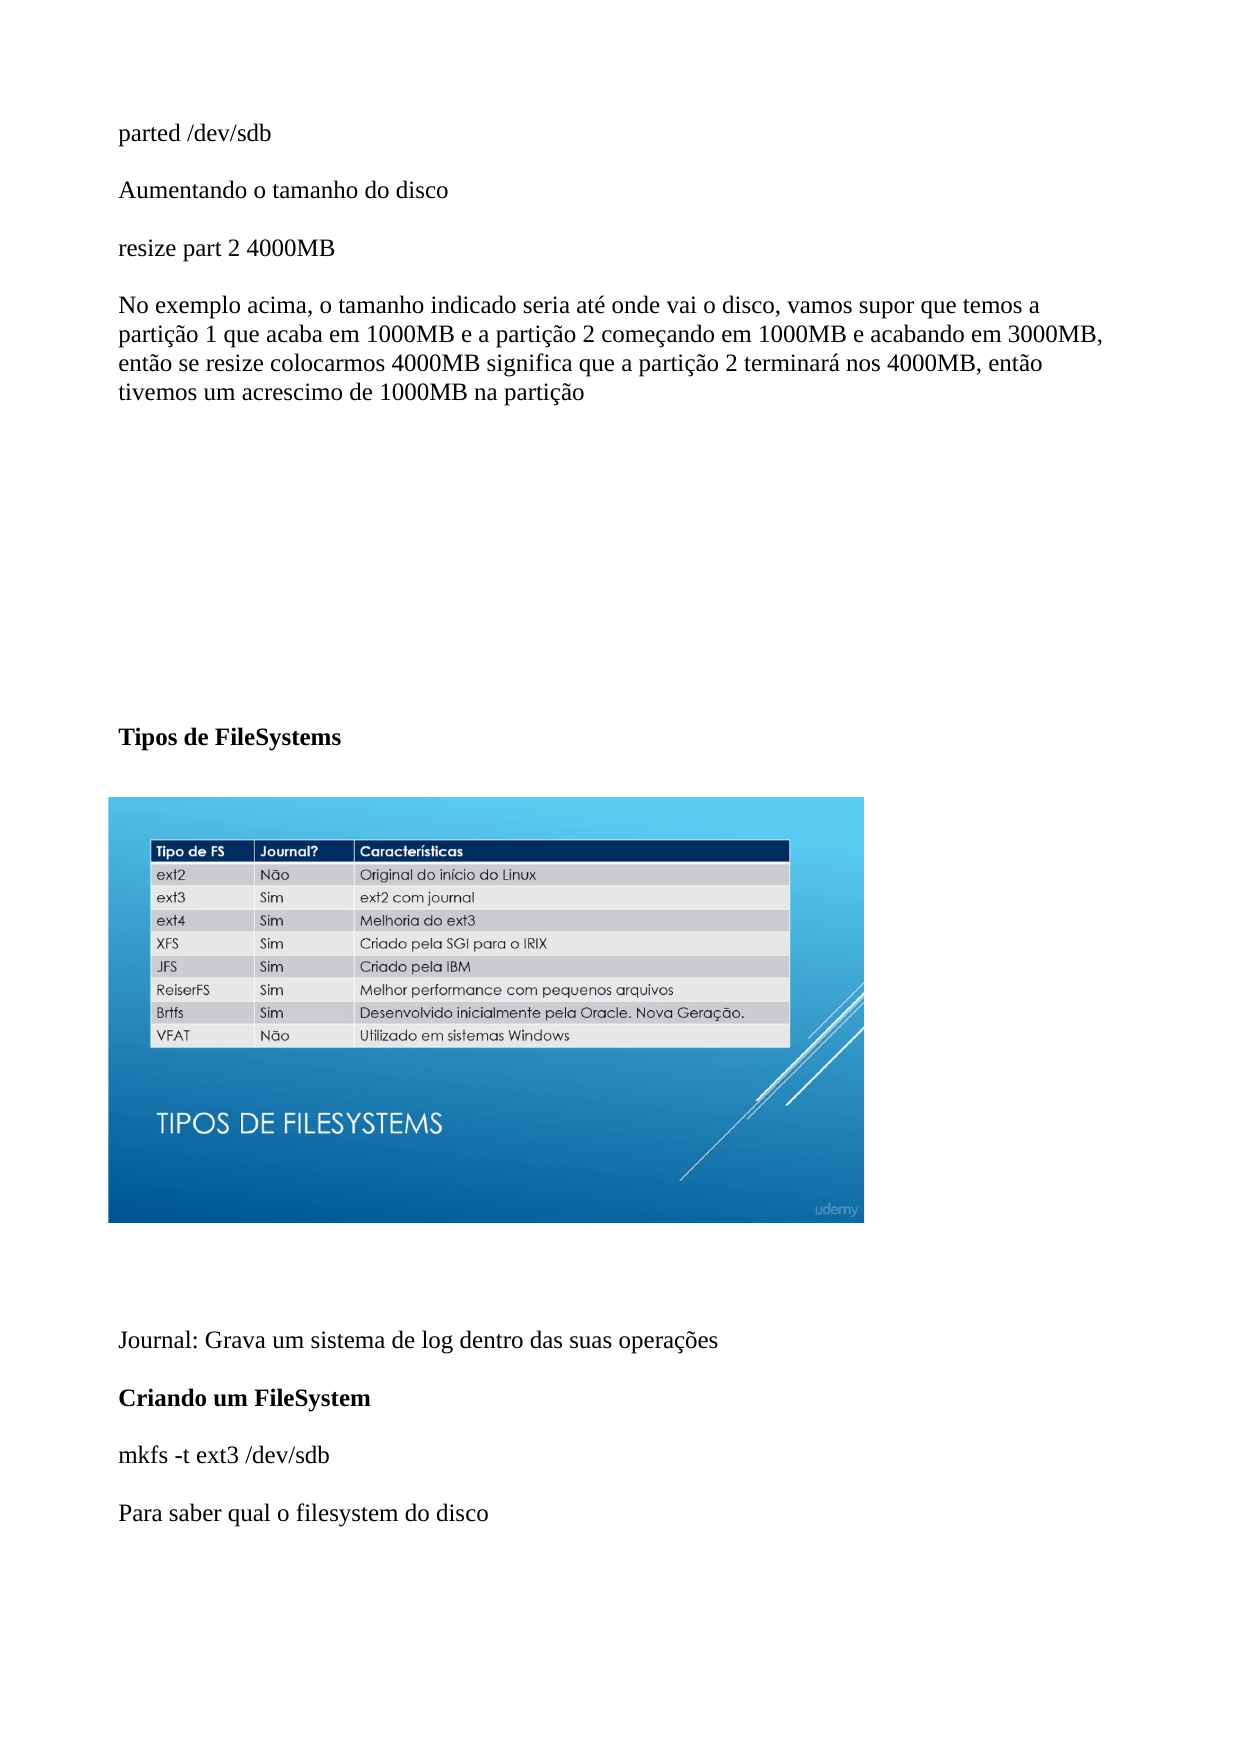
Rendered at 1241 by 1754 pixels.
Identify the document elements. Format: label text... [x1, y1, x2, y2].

text No exemplo acima, o tamanho indicado seria até onde vai o disco, vamos supor que temos a partição 1 que acaba em 1000MB e a partição 2 começando em 1000MB e acabando em 3000MB, então se resize colocarmos 4000MB significa que a partição 2 terminará nos 4000MB, então tivemos um acrescimo de 1000MB na partição [118, 291, 1122, 406]
text Para saber qual o filesystem do disco [118, 1498, 1122, 1527]
picture [108, 797, 865, 1223]
text parted /dev/sdb [118, 118, 1122, 147]
text Criando um FileSystem [118, 1383, 1122, 1412]
text resize part 2 4000MB [118, 233, 1122, 262]
text Journal: Grava um sistema de log dentro das suas operações [118, 1326, 1122, 1354]
text mkfs -t ext3 /dev/sdb [118, 1441, 1122, 1469]
text Tipos de FileSystems [118, 722, 1122, 751]
text Aumentando o tamanho do disco [118, 176, 1122, 204]
